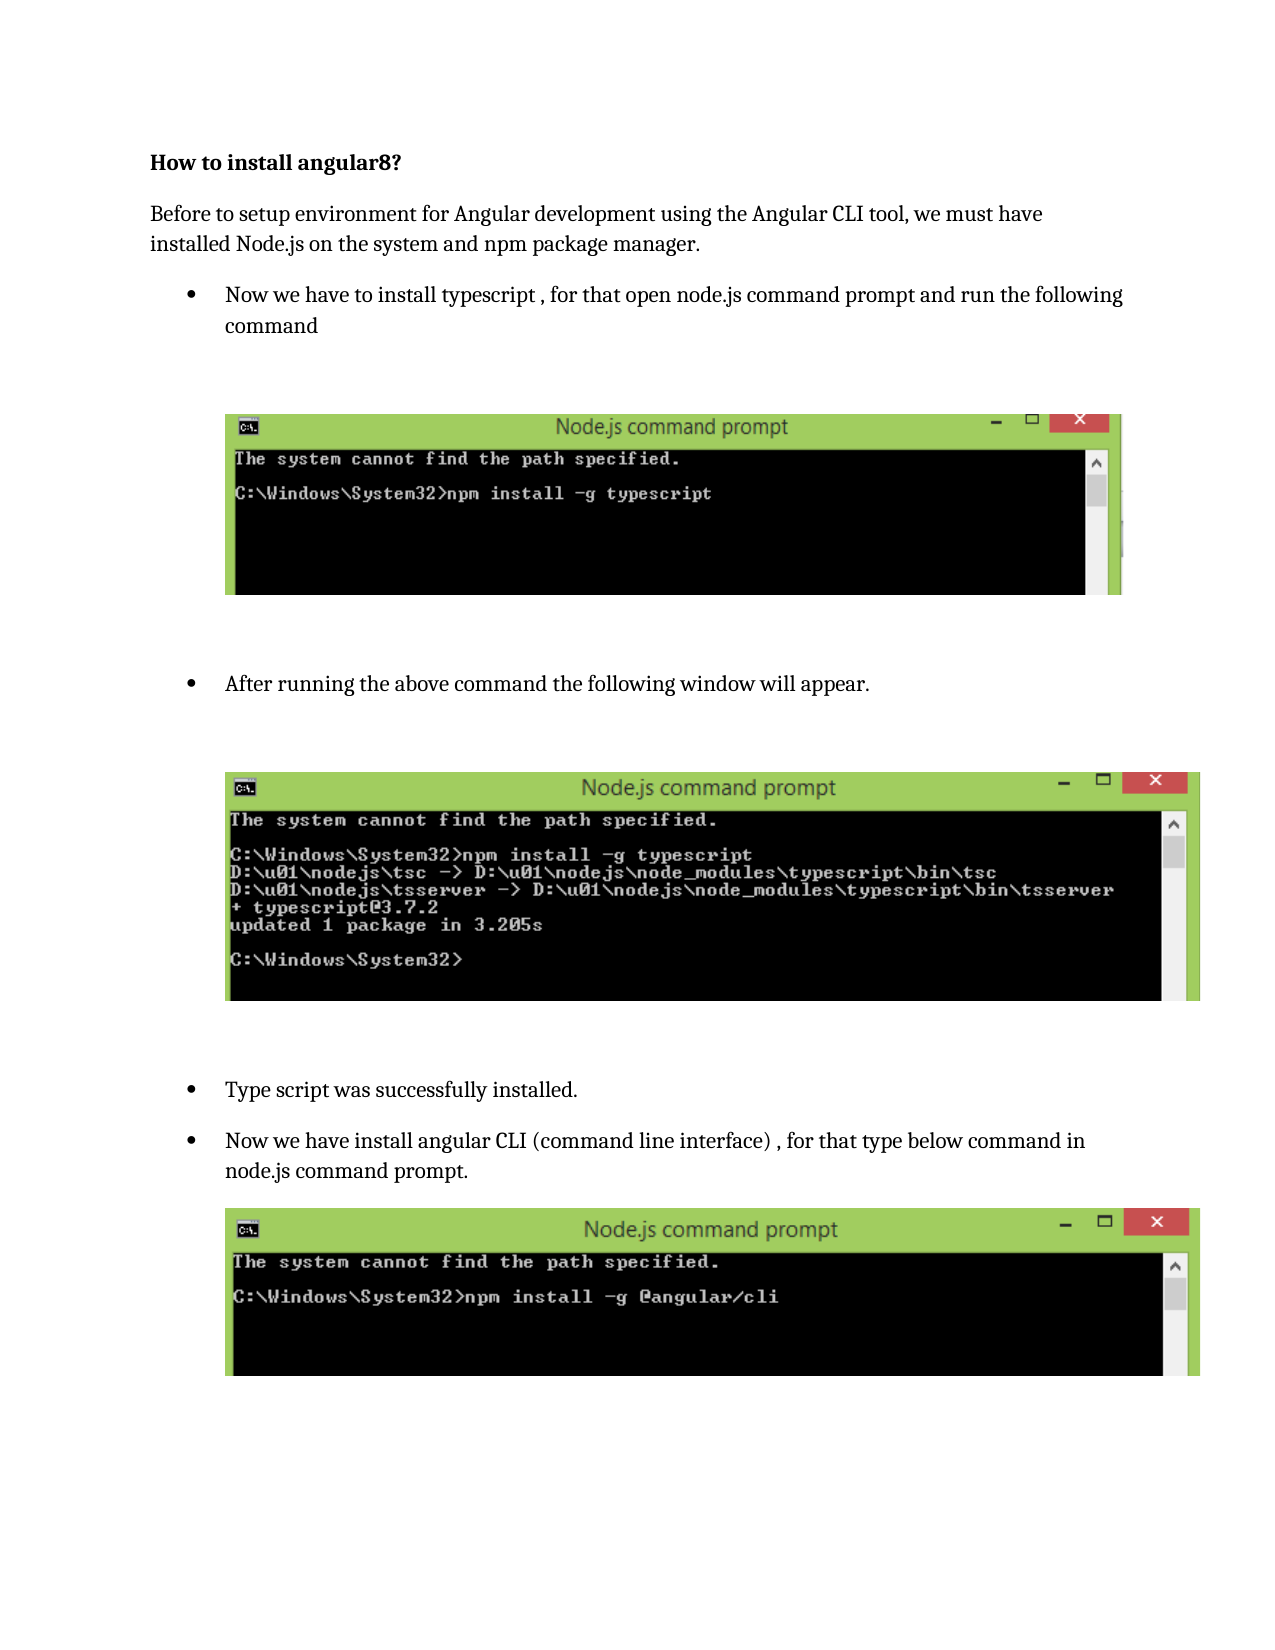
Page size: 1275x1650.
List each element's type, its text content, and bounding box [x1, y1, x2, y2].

picture [225, 772, 1200, 1001]
picture [225, 1208, 1200, 1376]
list After running the above command the following window will appear. [187, 670, 1125, 697]
list Now we have to install typescript , for that open node.js command prompt and run the following command [187, 282, 1125, 339]
list Type script was successfully installed. [187, 1076, 1125, 1103]
picture [225, 414, 1124, 595]
subtitle How to install angular8? [150, 150, 1125, 176]
list Now we have install angular CLI (command line interface) , for that type below command in node.js command prompt. [187, 1127, 1125, 1184]
text Before to setup environment for Angular development using the Angular CLI tool, we must have installed Node.js on the system and npm package manager. [150, 201, 1125, 258]
